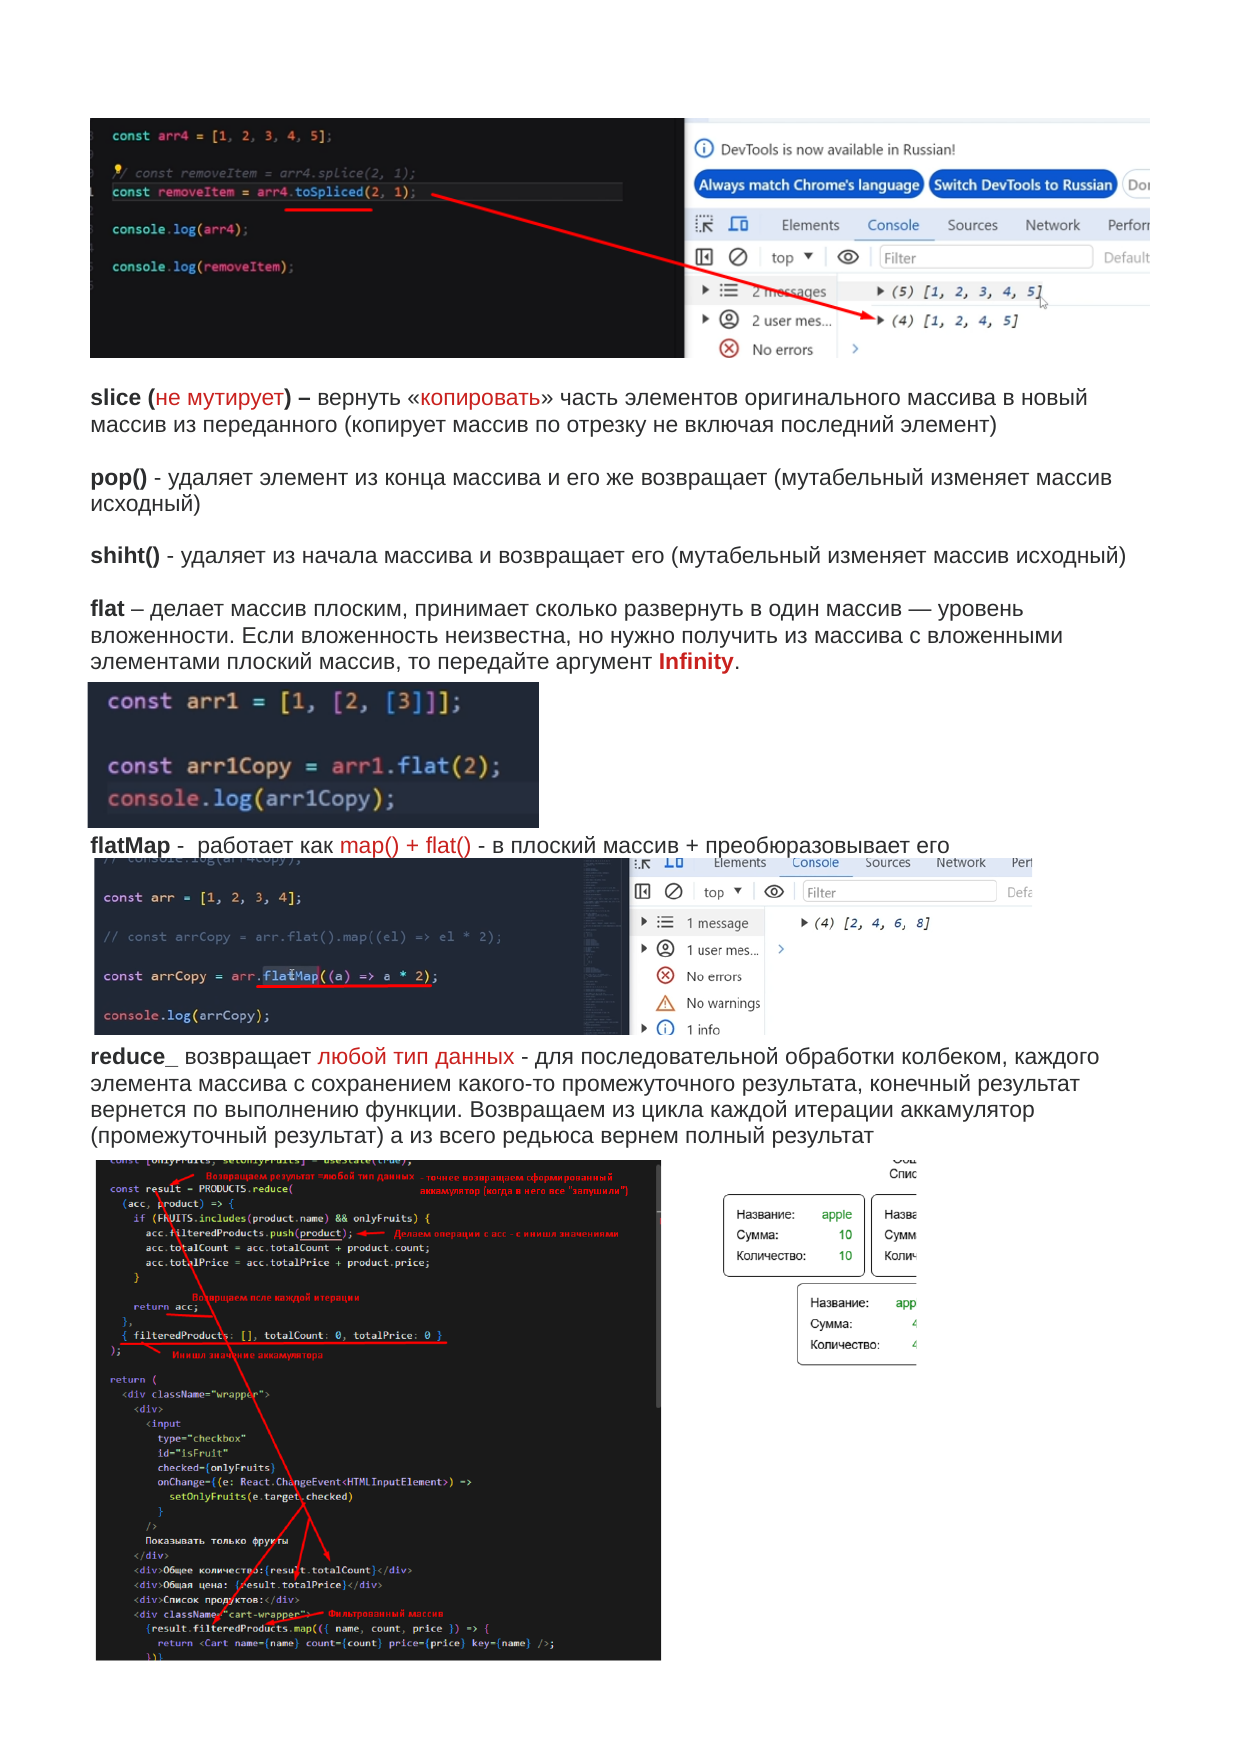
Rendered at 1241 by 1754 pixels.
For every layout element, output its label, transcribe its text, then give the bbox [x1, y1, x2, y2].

text shiht() - удаляет из начала массива и возвращает его (мутабельный изменяет массив исходный) [90, 542, 1150, 569]
picture [95, 1160, 917, 1663]
text slice (не мутирует) – вернуть «копировать» часть элементов оригинального массива в новый массив из переданного (копирует массив по отрезку не включая последний элемент) [90, 384, 1150, 437]
text flat – делает массив плоским, принимает сколько развернуть в один массив — уровень вложенности. Если вложенность неизвестна, но нужно получить из массива с вложенными элементами плоский массив, то передайте аргумент Infinity. [90, 595, 1150, 674]
picture [87, 682, 539, 828]
picture [90, 118, 1150, 358]
text pop() - удаляет элемент из конца массива и его же возвращает (мутабельный изменяет массив исходный) [90, 463, 1150, 516]
text reduce_ возвращает любой тип данных - для последовательной обработки колбеком, каждого элемента массива с сохранением какого-то промежуточного результата, конечный результат вернется по выполнению функции. Возвращаем из цикла каждой итерации аккамулятор (промежуточный результат) а из всего редьюса вернем полный результат [90, 1043, 1150, 1149]
picture [94, 858, 1033, 1035]
text flatMap - работает как map() + flat() - в плоский массив + преобюразовывает его [90, 832, 1150, 859]
